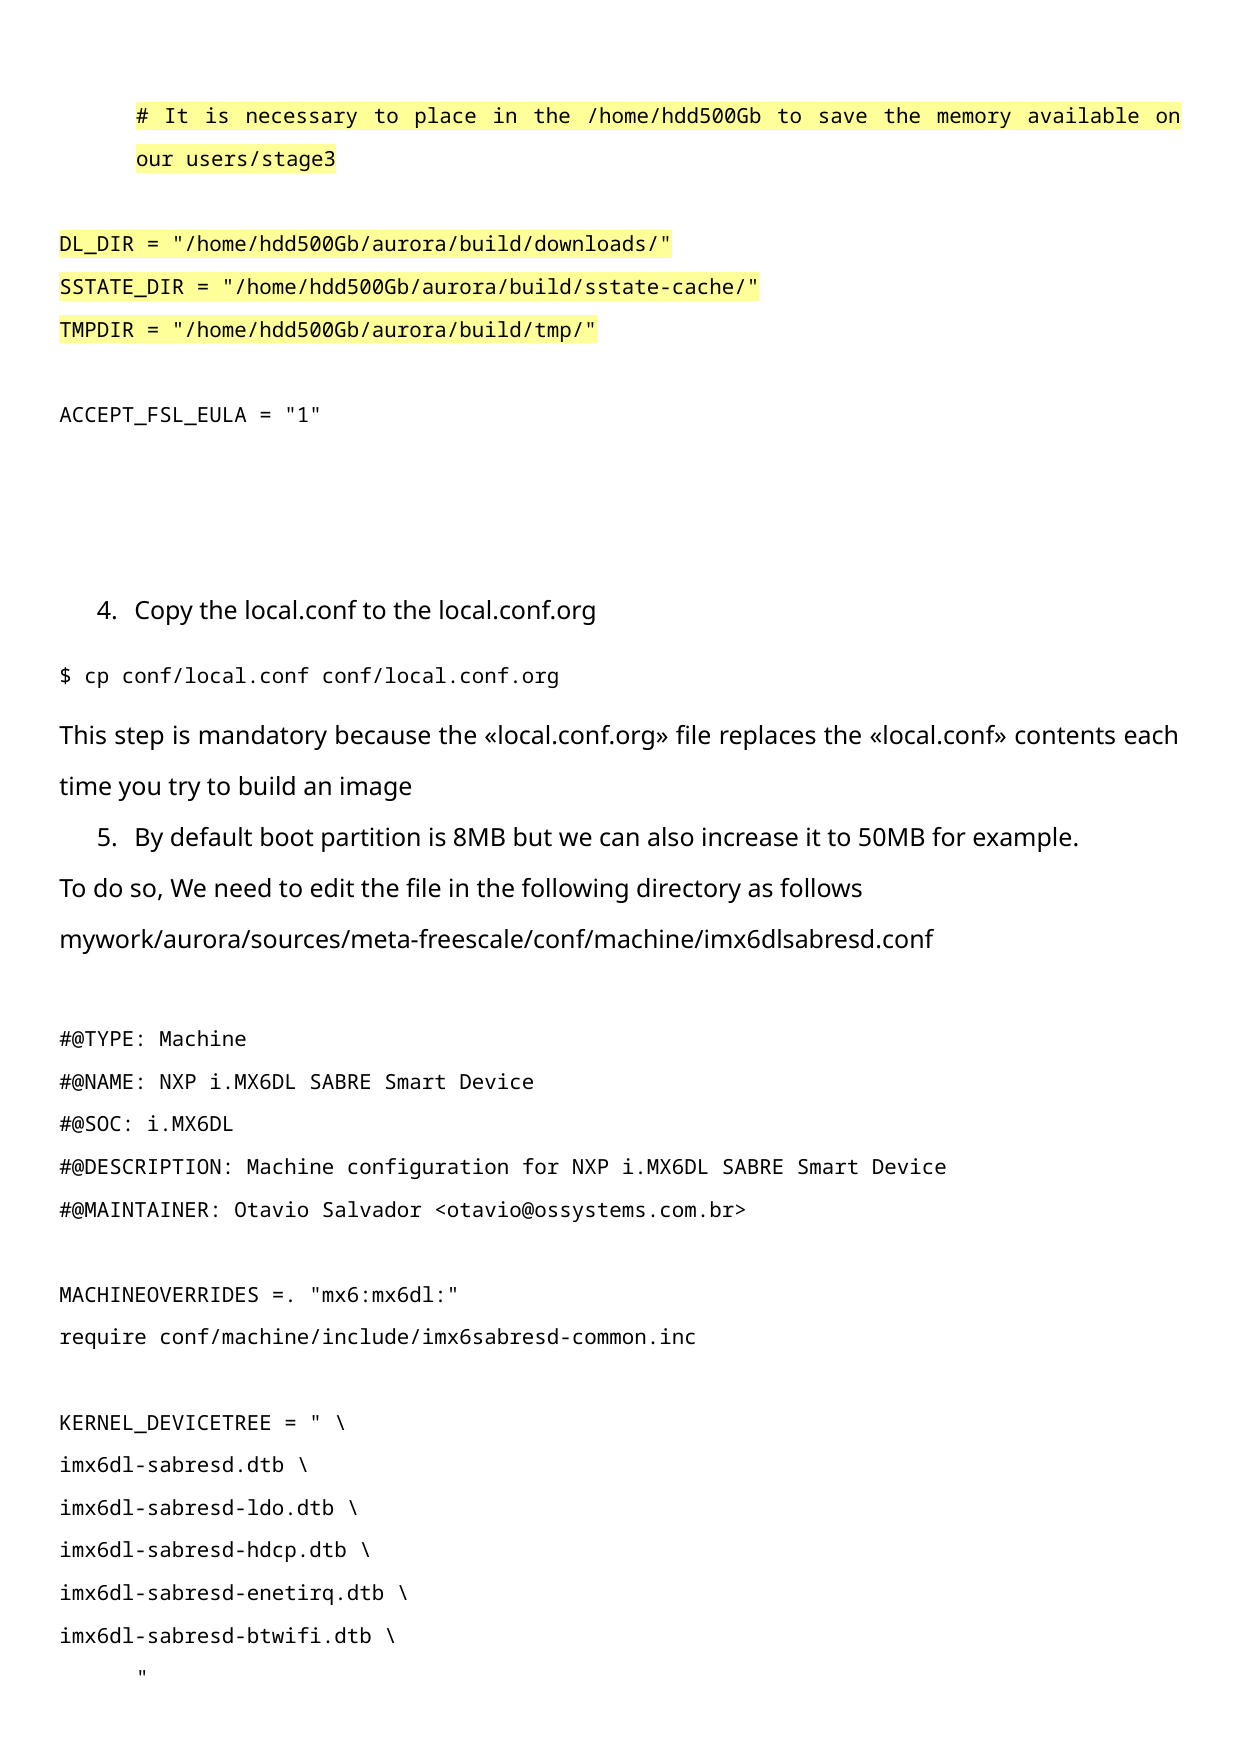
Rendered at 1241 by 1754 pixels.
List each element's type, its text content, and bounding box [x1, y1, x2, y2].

text #@TYPE: Machine [59, 1024, 1181, 1053]
text mywork/aurora/sources/meta-freescale/conf/machine/imx6dlsabresd.conf [59, 922, 1181, 956]
text imx6dl-sabresd-enetirq.dtb \ [59, 1578, 1181, 1607]
text " [136, 1663, 1181, 1692]
text #@NAME: NXP i.MX6DL SABRE Smart Device [59, 1067, 1181, 1095]
list Copy the local.conf to the local.conf.org [97, 593, 1181, 627]
text DL_DIR = "/home/hdd500Gb/aurora/build/downloads/" [59, 229, 1181, 258]
text ACCEPT_FSL_EULA = "1" [59, 400, 1181, 428]
text KERNEL_DEVICETREE = " \ [59, 1408, 1181, 1436]
list By default boot partition is 8MB but we can also increase it to 50MB for example. [97, 820, 1181, 854]
text imx6dl-sabresd-hdcp.dtb \ [59, 1536, 1181, 1564]
text imx6dl-sabresd.dtb \ [59, 1450, 1181, 1479]
text # It is necessary to place in the /home/hdd500Gb to save the memory available on our users/stage3 [136, 102, 1181, 173]
text $ cp conf/local.conf conf/local.conf.org [59, 661, 1181, 689]
text MACHINEOVERRIDES =. "mx6:mx6dl:" [59, 1280, 1181, 1308]
text #@DESCRIPTION: Machine configuration for NXP i.MX6DL SABRE Smart Device [59, 1152, 1181, 1181]
text #@SOC: i.MX6DL [59, 1109, 1181, 1138]
text This step is mandatory because the «local.conf.org» file replaces the «local.conf» contents each time you try to build an image [59, 718, 1181, 803]
text TMPDIR = "/home/hdd500Gb/aurora/build/tmp/" [59, 315, 1181, 343]
text imx6dl-sabresd-ldo.dtb \ [59, 1493, 1181, 1521]
text #@MAINTAINER: Otavio Salvador <otavio@ossystems.com.br> [59, 1195, 1181, 1223]
text SSTATE_DIR = "/home/hdd500Gb/aurora/build/sstate-cache/" [59, 272, 1181, 301]
text require conf/machine/include/imx6sabresd-common.inc [59, 1322, 1181, 1351]
text imx6dl-sabresd-btwifi.dtb \ [59, 1621, 1181, 1649]
text To do so, We need to edit the file in the following directory as follows [59, 871, 1181, 905]
